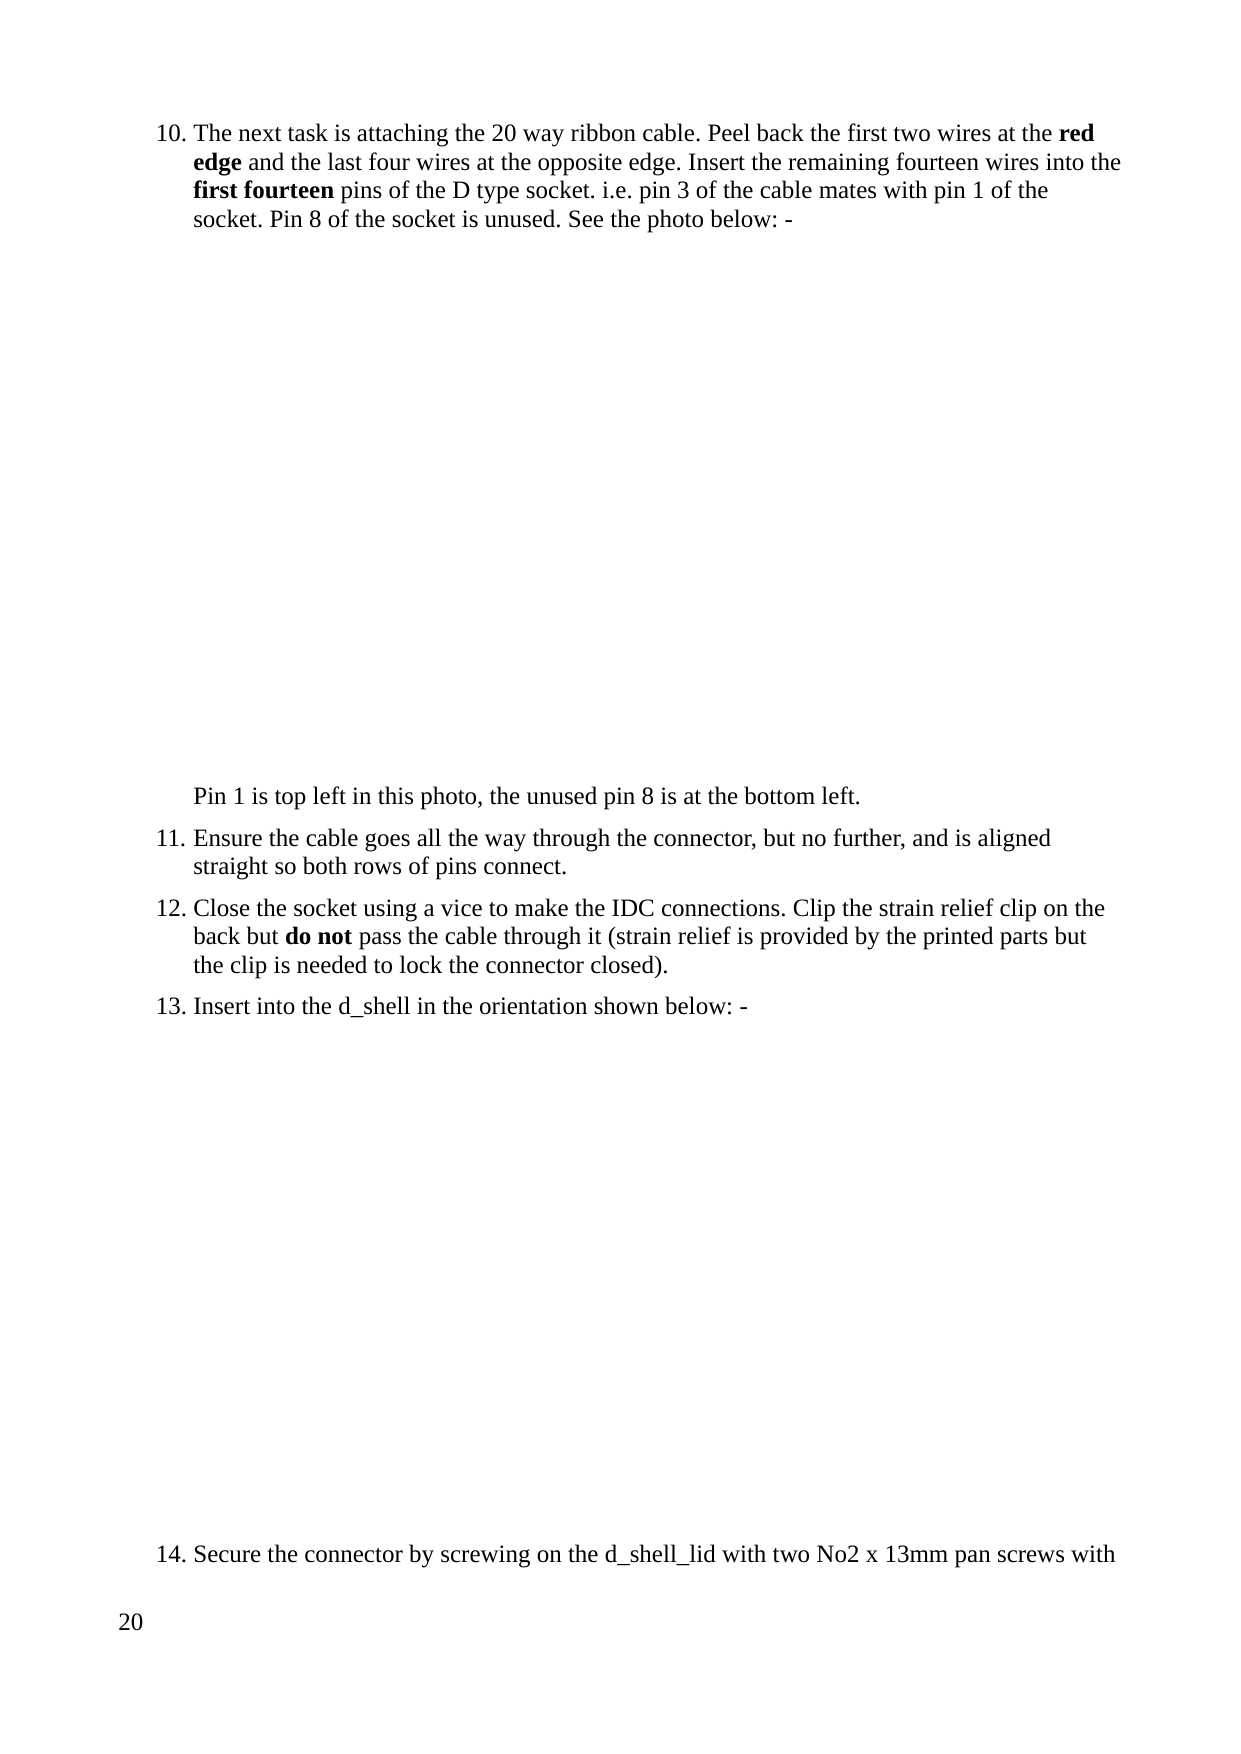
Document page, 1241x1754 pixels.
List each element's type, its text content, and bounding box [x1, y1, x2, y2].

list Pin 1 is top left in this photo, the unused pin 8 is at the bottom left. [156, 781, 1122, 810]
list The next task is attaching the 20 way ribbon cable. Peel back the first two wires at the red edge and the last four wires at the opposite edge. Insert the remaining fourteen wires into the first fourteen pins of the D type socket. i.e. pin 3 of the cable mates with pin 1 of the socket. Pin 8 of the socket is unused. See the photo below: - [156, 118, 1122, 233]
list Insert into the d_shell in the orientation shown below: - [156, 991, 1122, 1020]
list Secure the connector by screwing on the d_shell_lid with two No2 x 13mm pan screws with [156, 1539, 1122, 1568]
list Ensure the cable goes all the way through the connector, but no further, and is aligned straight so both rows of pins connect. [156, 823, 1122, 880]
list Close the socket using a vice to make the IDC connections. Clip the strain relief clip on the back but do not pass the cable through it (strain relief is provided by the printed parts but the clip is needed to lock the connector closed). [156, 893, 1122, 979]
